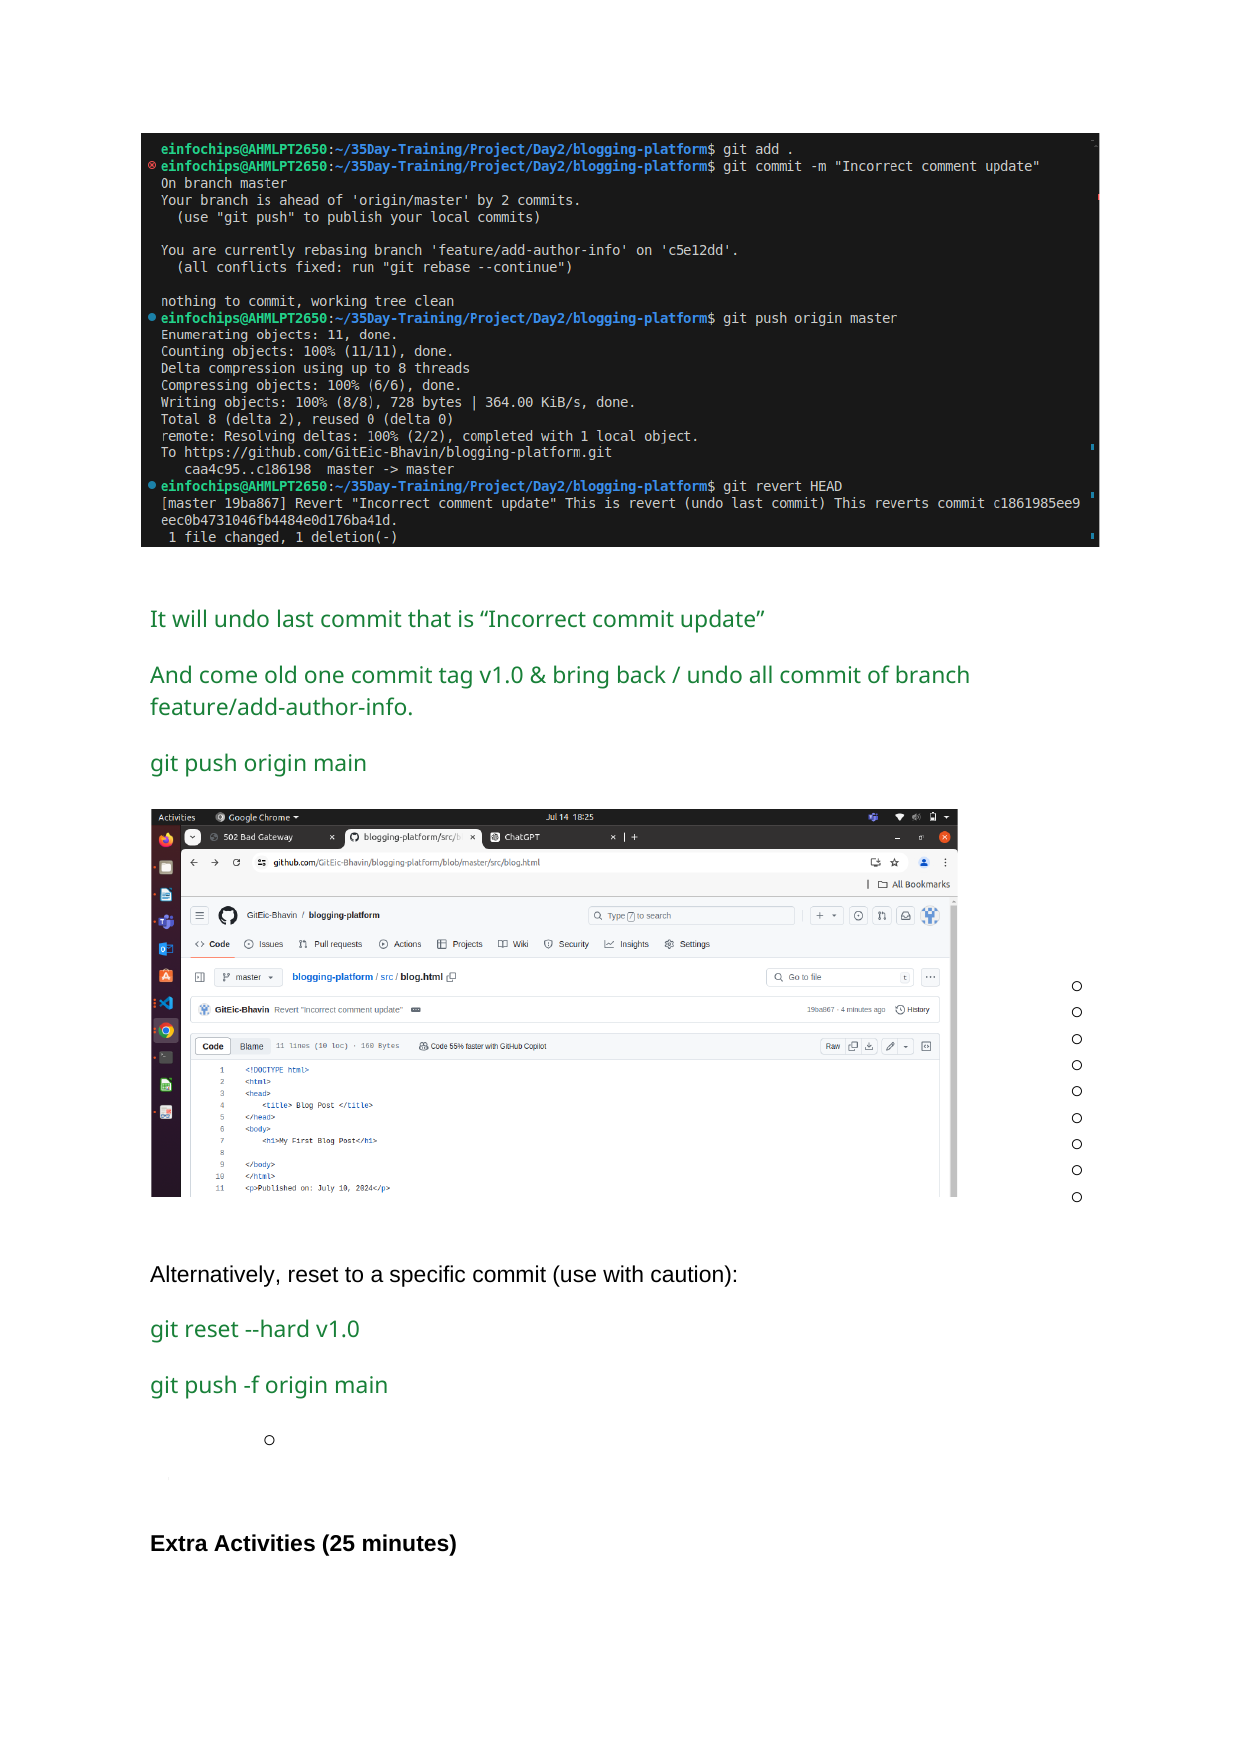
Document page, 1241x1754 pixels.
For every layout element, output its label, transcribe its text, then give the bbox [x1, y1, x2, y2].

text git push origin main [150, 747, 1090, 778]
text git push -f origin main [150, 1369, 1090, 1401]
text It will undo last commit that is “Incorrect commit update” [150, 603, 1090, 634]
picture [141, 133, 1100, 547]
subtitle Extra Activities (25 minutes) [150, 1530, 1090, 1557]
text And come old one commit tag v1.0 & bring back / undo all commit of branch feature/add-author-info. [150, 659, 1090, 722]
picture [151, 809, 958, 1197]
text Alternatively, reset to a specific commit (use with caution): git reset --hard v1.0 [150, 1261, 1090, 1344]
